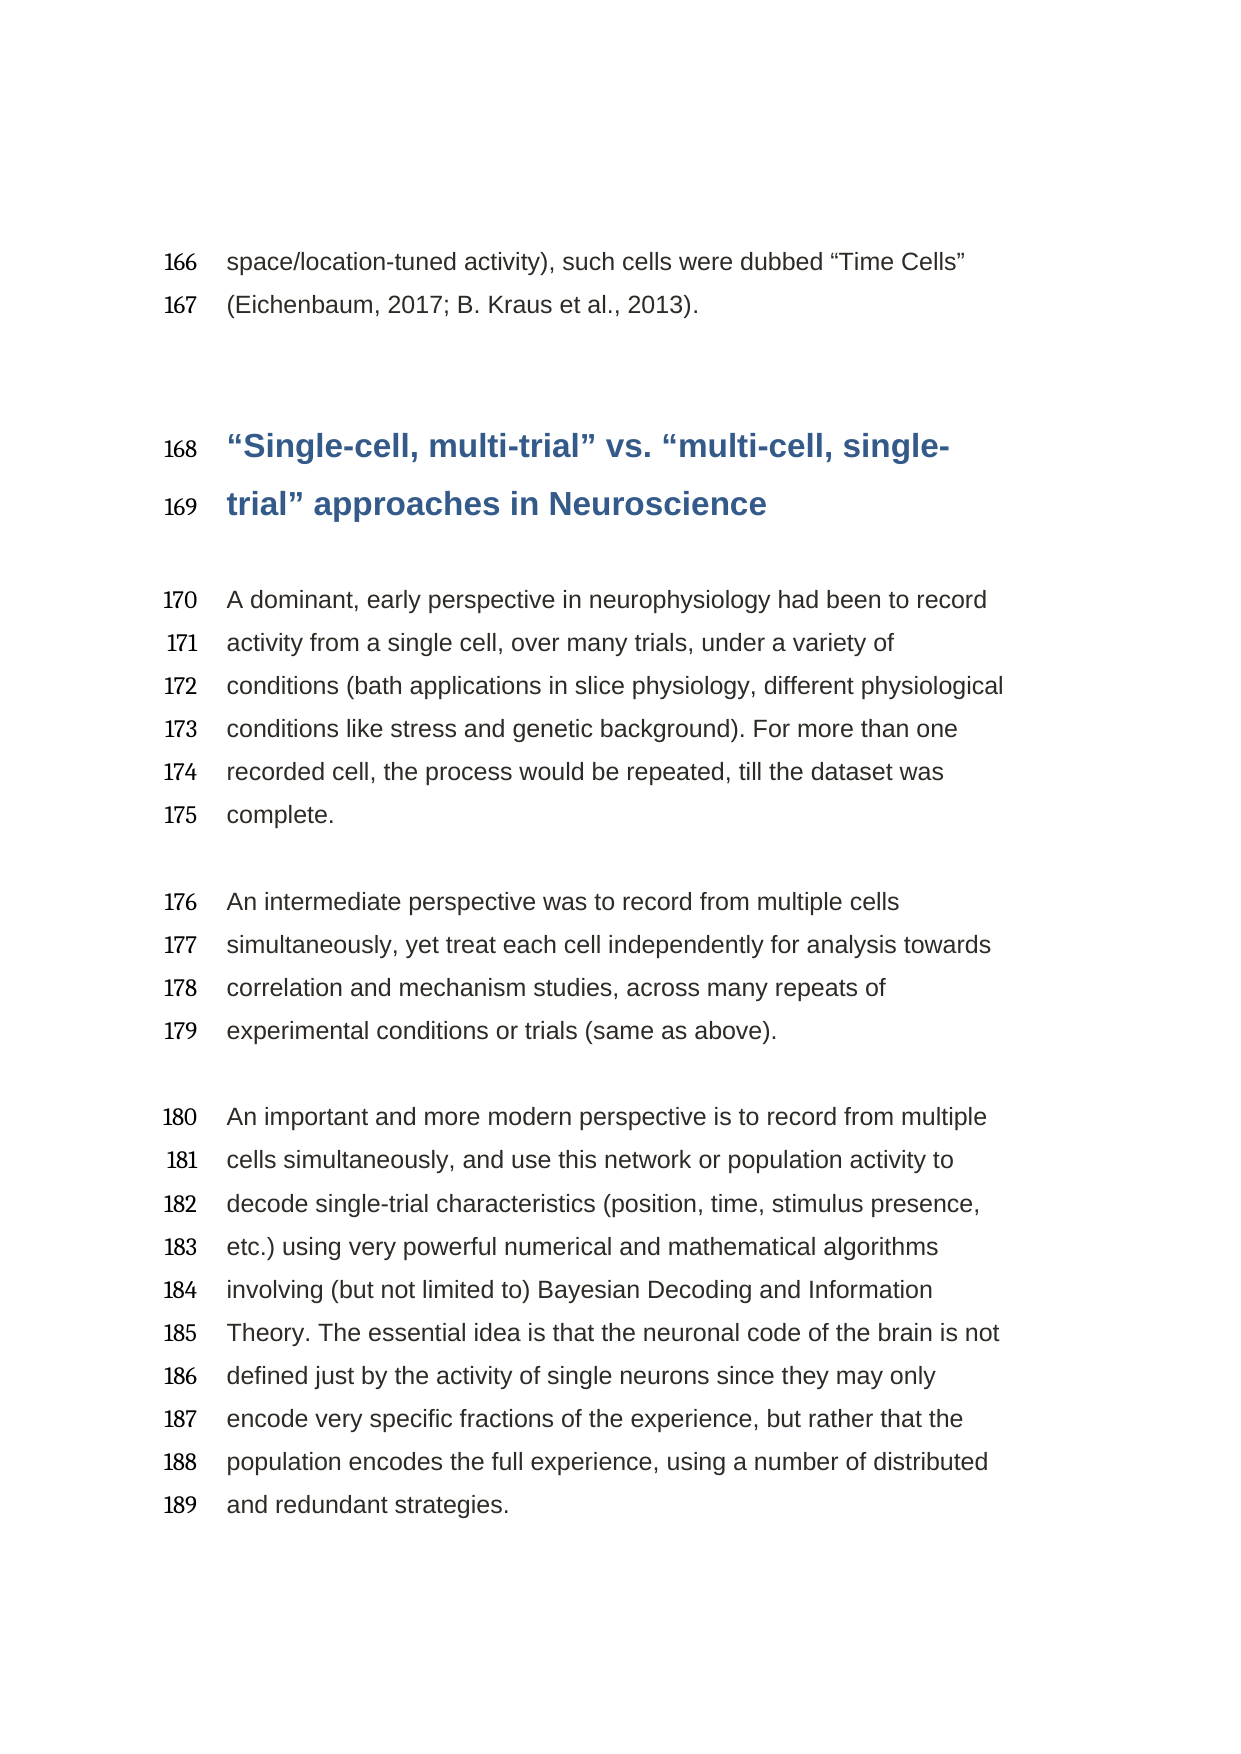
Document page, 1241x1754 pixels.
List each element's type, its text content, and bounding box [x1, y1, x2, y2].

subtitle “Single-cell, multi-trial” vs. “multi-cell, single-trial” approaches in Neuroscience [226, 427, 1014, 523]
text An important and more modern perspective is to record from multiple cells simultaneously, and use this network or population activity to decode single-trial characteristics (position, time, stimulus presence, etc.) using very powerful numerical and mathematical algorithms involving (but not limited to) Bayesian Decoding and Information Theory. The essential idea is that the neuronal code of the brain is not defined just by the activity of single neurons since they may only encode very specific fractions of the experience, but rather that the population encodes the full experience, using a number of distributed and redundant strategies. [226, 1102, 1014, 1519]
text space/location-tuned activity), such cells were dubbed “Time Cells” (Eichenbaum, 2017; B. Kraus et al., 2013)⁠. [226, 247, 1014, 319]
text An intermediate perspective was to record from multiple cells simultaneously, yet treat each cell independently for analysis towards correlation and mechanism studies, across many repeats of experimental conditions or trials (same as above). [226, 887, 1014, 1045]
text A dominant, early perspective in neurophysiology had been to record activity from a single cell, over many trials, under a variety of conditions (bath applications in slice physiology, different physiological conditions like stress and genetic background). For more than one recorded cell, the process would be repeated, till the dataset was complete. [226, 585, 1014, 829]
